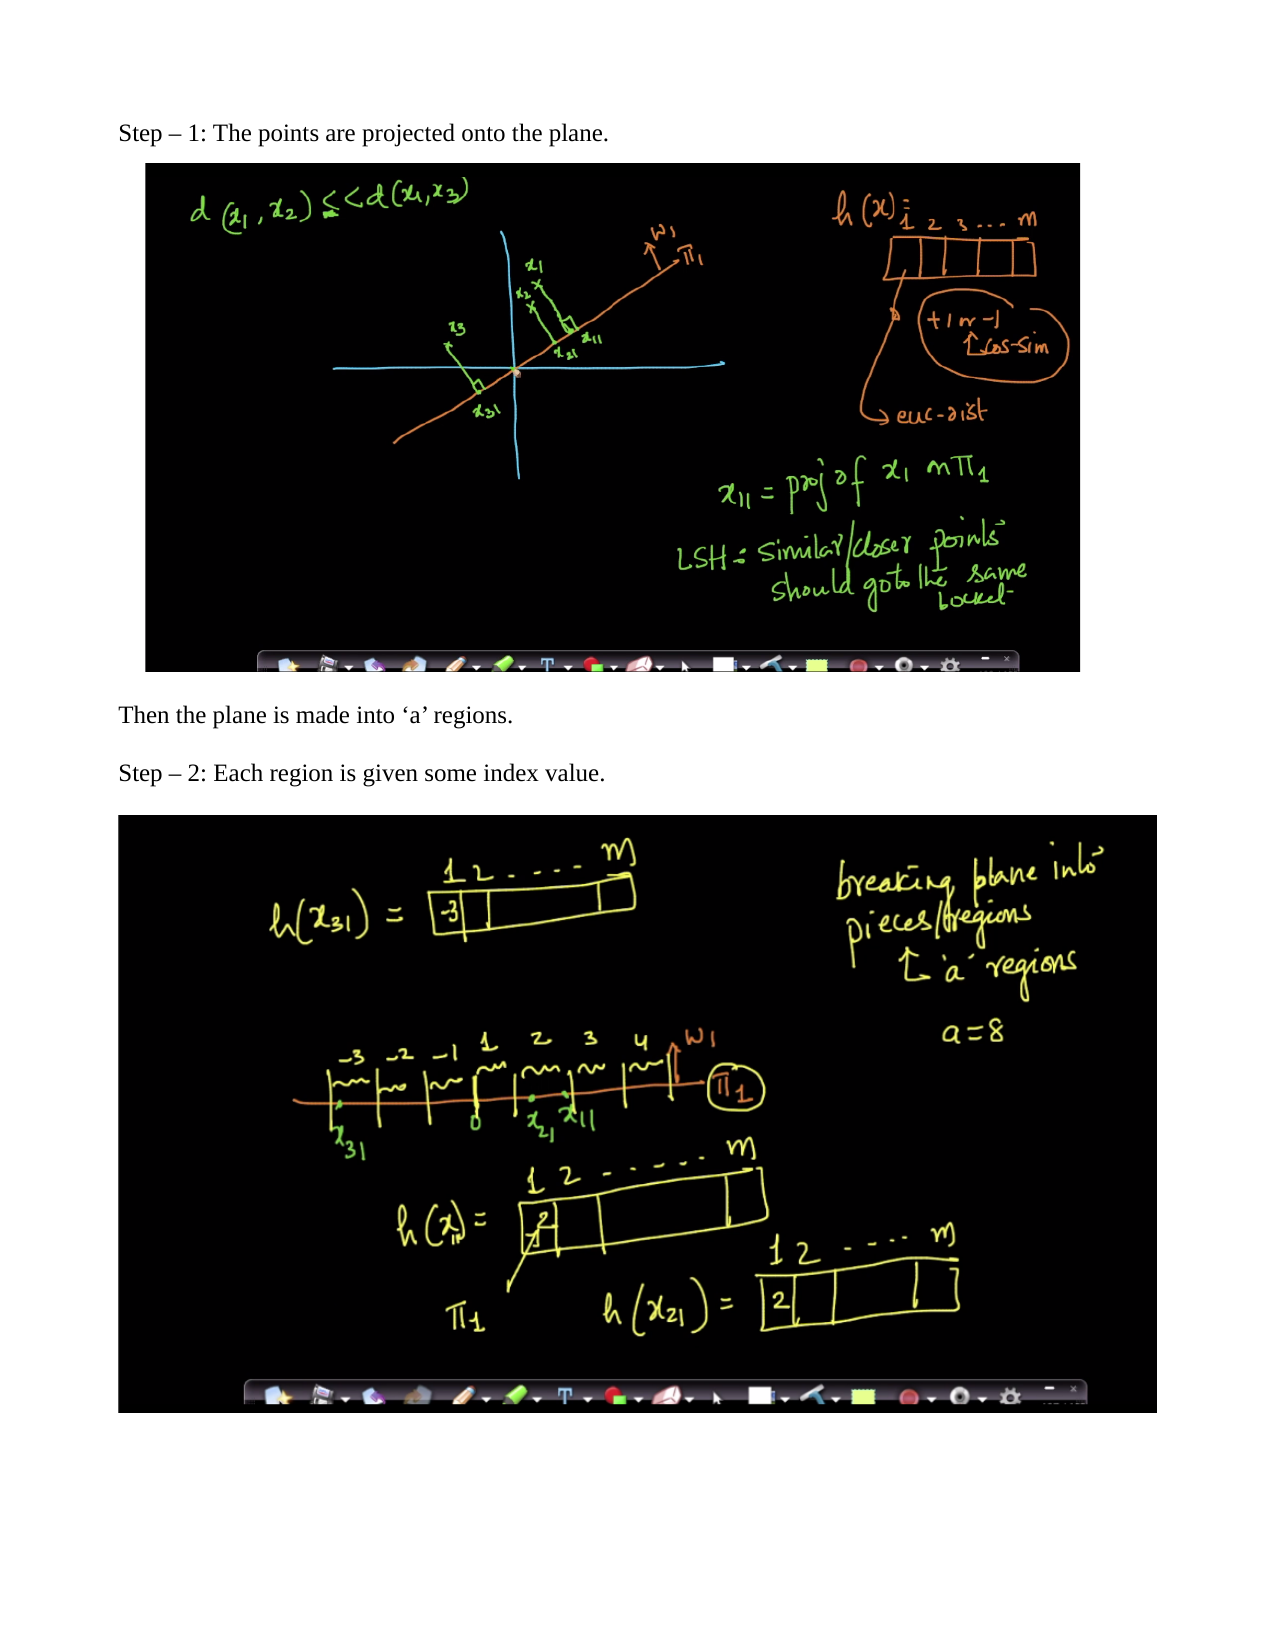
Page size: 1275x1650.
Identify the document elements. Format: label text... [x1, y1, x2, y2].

text Step – 1: The points are projected onto the plane. [118, 118, 1157, 147]
text Then the plane is made into ‘a’ regions. [118, 700, 1157, 729]
picture [118, 815, 1157, 1413]
picture [145, 163, 1081, 672]
text Step – 2: Each region is given some index value. [118, 758, 1157, 786]
